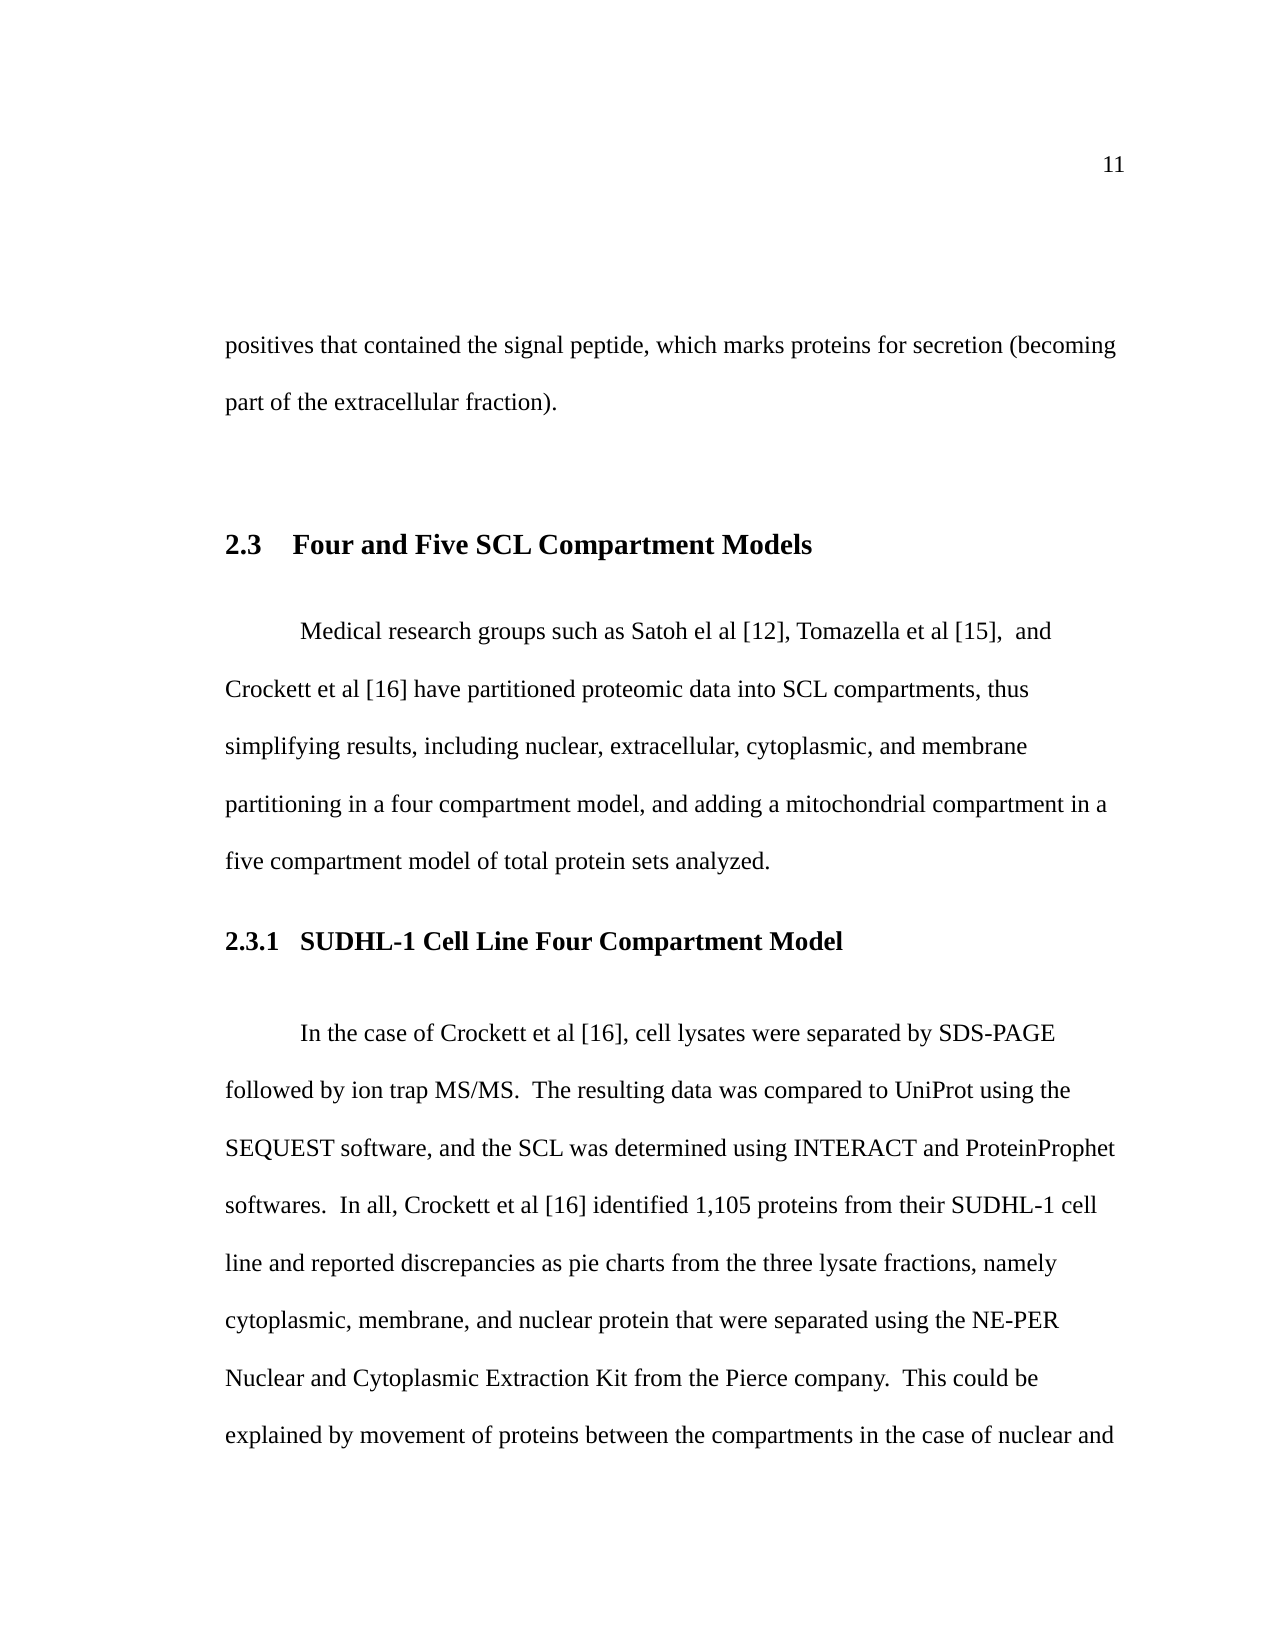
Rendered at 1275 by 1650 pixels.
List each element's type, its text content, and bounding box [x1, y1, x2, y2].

subtitle Four and Five SCL Compartment Models [225, 527, 1125, 561]
text positives that contained the signal peptide, which marks proteins for secretion (becoming part of the extracellular fraction). [225, 330, 1125, 416]
text Medical research groups such as Satoh el al [12], Tomazella et al [15], and Crockett et al [16] have partitioned proteomic data into SCL compartments, thus simplifying results, including nuclear, extracellular, cytoplasmic, and membrane partitioning in a four compartment model, and adding a mitochondrial compartment in a five compartment model of total protein sets analyzed. [225, 616, 1125, 875]
subtitle SUDHL-1 Cell Line Four Compartment Model [225, 924, 1125, 956]
text In the case of Crockett et al [16], cell lysates were separated by SDS-PAGE followed by ion trap MS/MS. The resulting data was compared to UniProt using the SEQUEST software, and the SCL was determined using INTERACT and ProteinProphet softwares. In all, Crockett et al [16] identified 1,105 proteins from their SUDHL-1 cell line and reported discrepancies as pie charts from the three lysate fractions, namely cytoplasmic, membrane, and nuclear protein that were separated using the NE-PER Nuclear and Cytoplasmic Extraction Kit from the Pierce company. This could be explained by movement of proteins between the compartments in the case of nuclear and [225, 1018, 1125, 1449]
